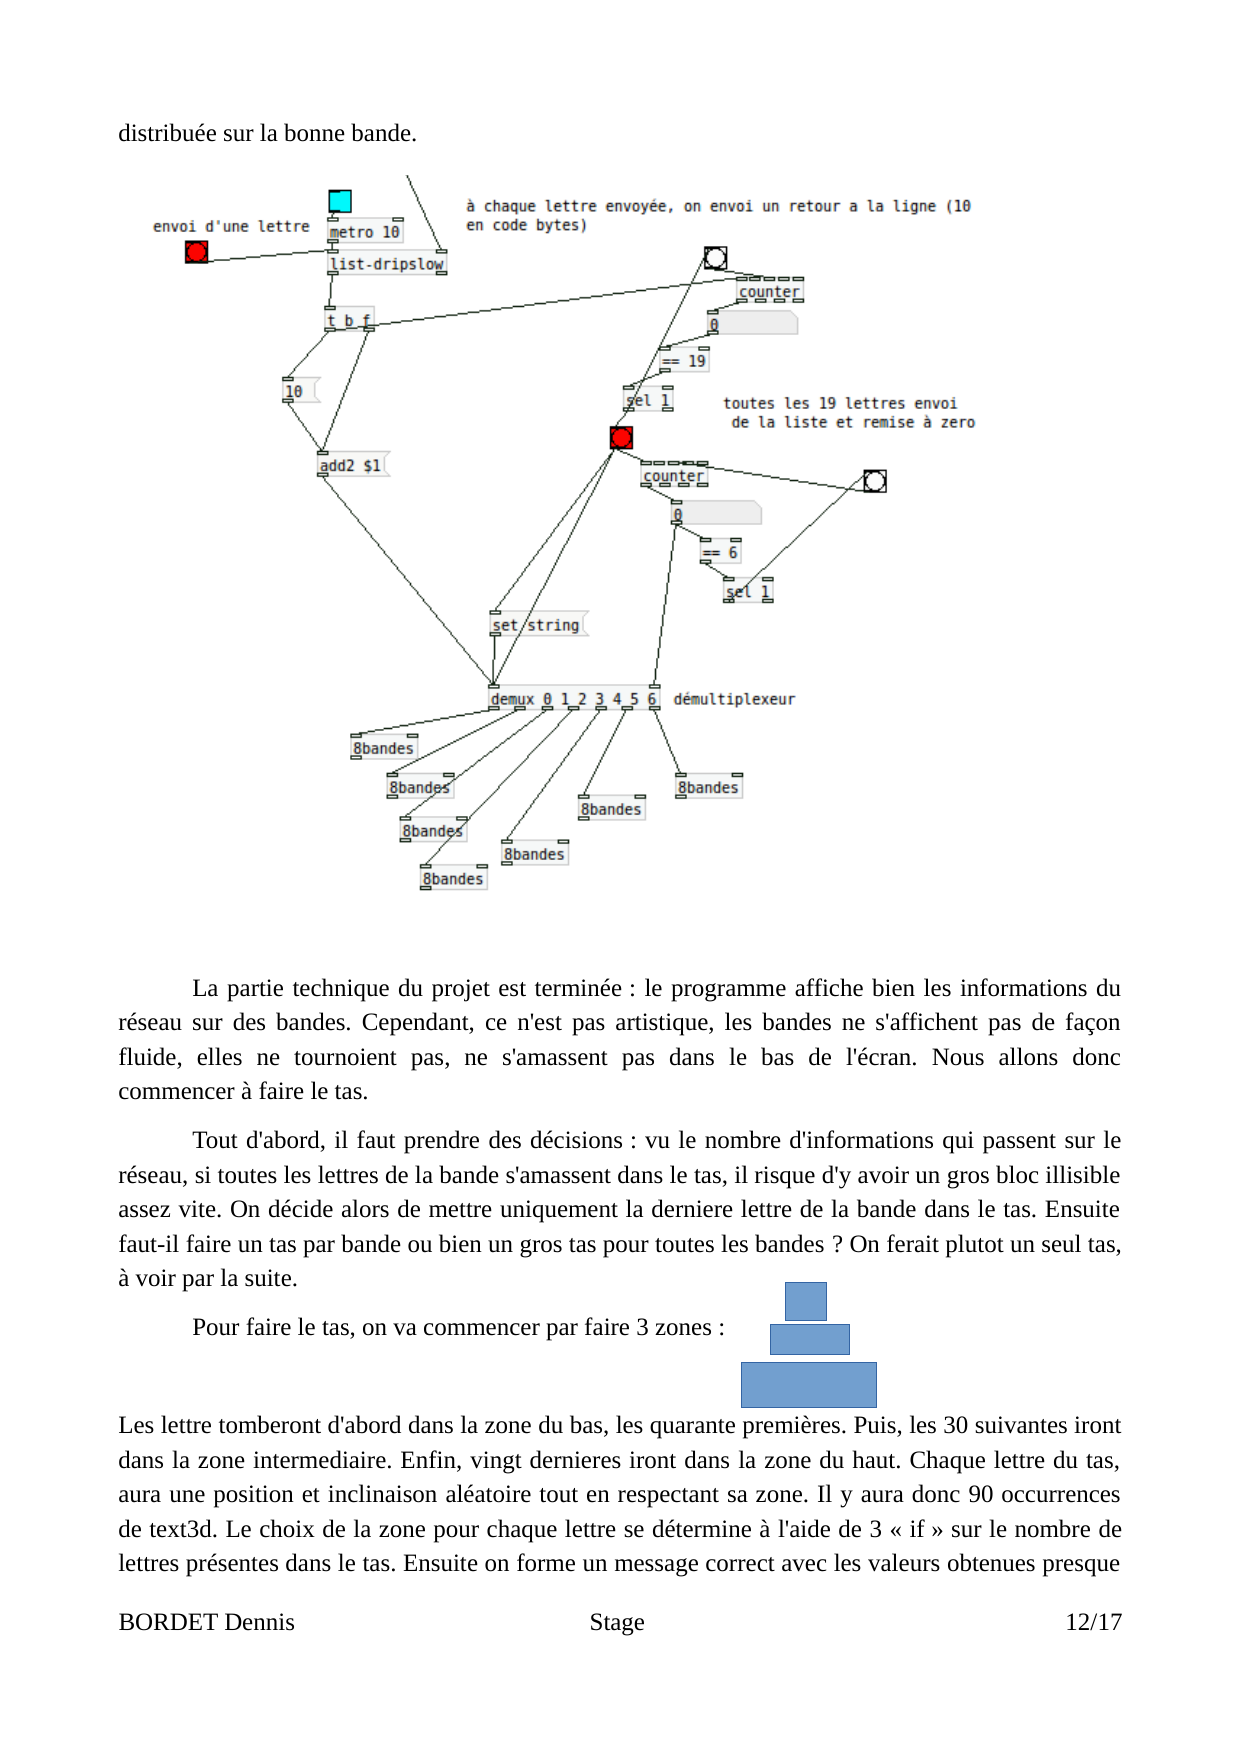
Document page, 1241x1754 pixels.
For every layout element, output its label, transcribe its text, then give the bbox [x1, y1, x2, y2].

text Pour faire le tas, on va commencer par faire 3 zones : [118, 1312, 1122, 1341]
text La partie technique du projet est terminée : le programme affiche bien les informations du réseau sur des bandes. Cependant, ce n'est pas artistique, les bandes ne s'affichent pas de façon fluide, elles ne tournoient pas, ne s'amassent pas dans le bas de l'écran. Nous allons donc commencer à faire le tas. [118, 973, 1122, 1105]
text distribuée sur la bonne bande. [118, 118, 1122, 147]
text Tout d'abord, il faut prendre des décisions : vu le nombre d'informations qui passent sur le réseau, si toutes les lettres de la bande s'amassent dans le tas, il risque d'y avoir un gros bloc illisible assez vite. On décide alors de mettre uniquement la derniere lettre de la bande dans le tas. Ensuite faut-il faire un tas par bande ou bien un gros tas pour toutes les bandes ? On ferait plutot un seul tas, à voir par la suite. [118, 1125, 1122, 1292]
picture [133, 175, 1019, 918]
text Les lettre tomberont d'abord dans la zone du bas, les quarante premières. Puis, les 30 suivantes iront dans la zone intermediaire. Enfin, vingt dernieres iront dans la zone du haut. Chaque lettre du tas, aura une position et inclinaison aléatoire tout en respectant sa zone. Il y aura donc 90 occurrences de text3d. Le choix de la zone pour chaque lettre se détermine à l'aide de 3 « if » sur le nombre de lettres présentes dans le tas. Ensuite on forme un message correct avec les valeurs obtenues presque [118, 1410, 1122, 1577]
